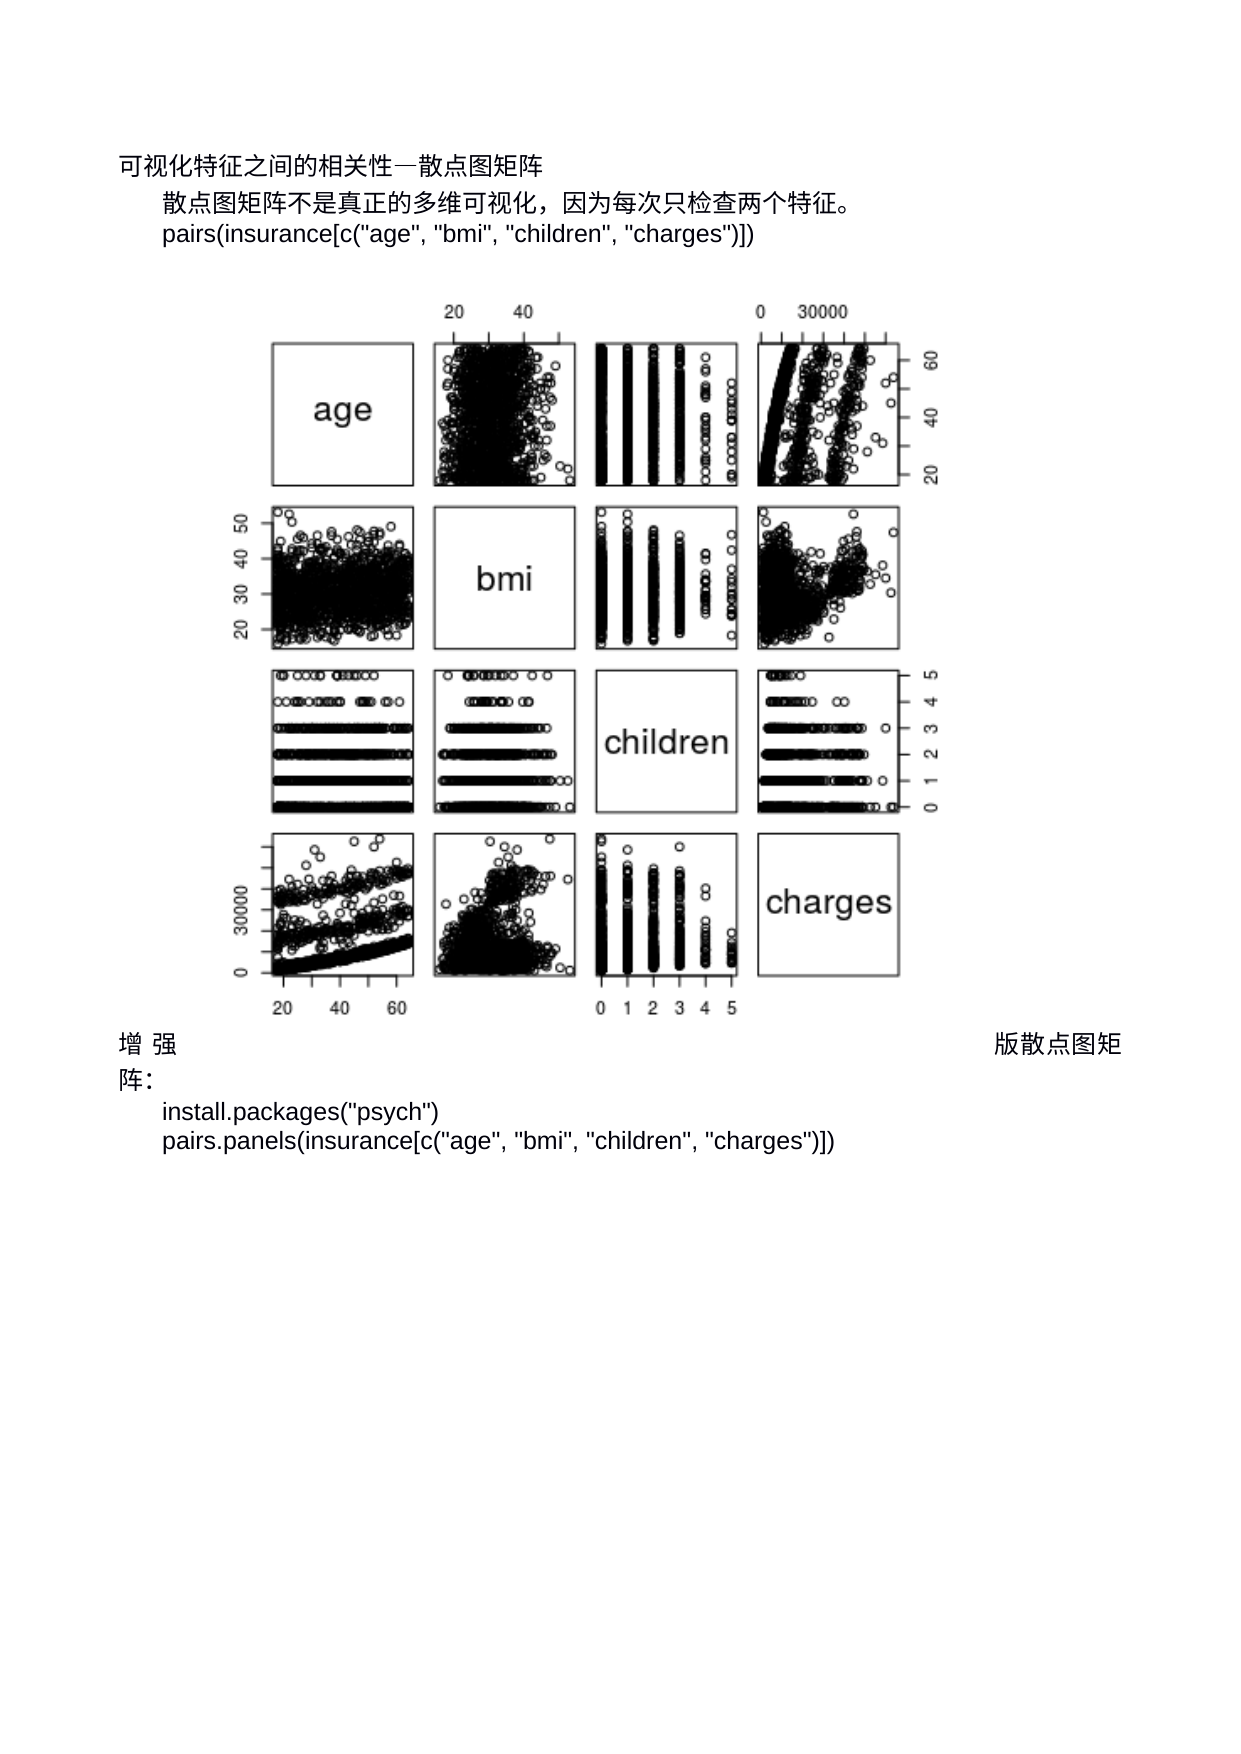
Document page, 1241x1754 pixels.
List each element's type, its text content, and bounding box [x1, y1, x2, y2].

text 散点图矩阵不是真正的多维可视化，因为每次只检查两个特征。 [118, 183, 1122, 219]
text pairs.panels(insurance[c("age", "bmi", "children", "charges")]) [118, 1126, 1122, 1154]
text install.packages("psych") [118, 1097, 1122, 1126]
text pairs(insurance[c("age", "bmi", "children", "charges")]) [118, 219, 1122, 248]
text 可视化特征之间的相关性—散点图矩阵 [118, 147, 1122, 183]
text 增强版散点图矩阵： [118, 1024, 1122, 1097]
